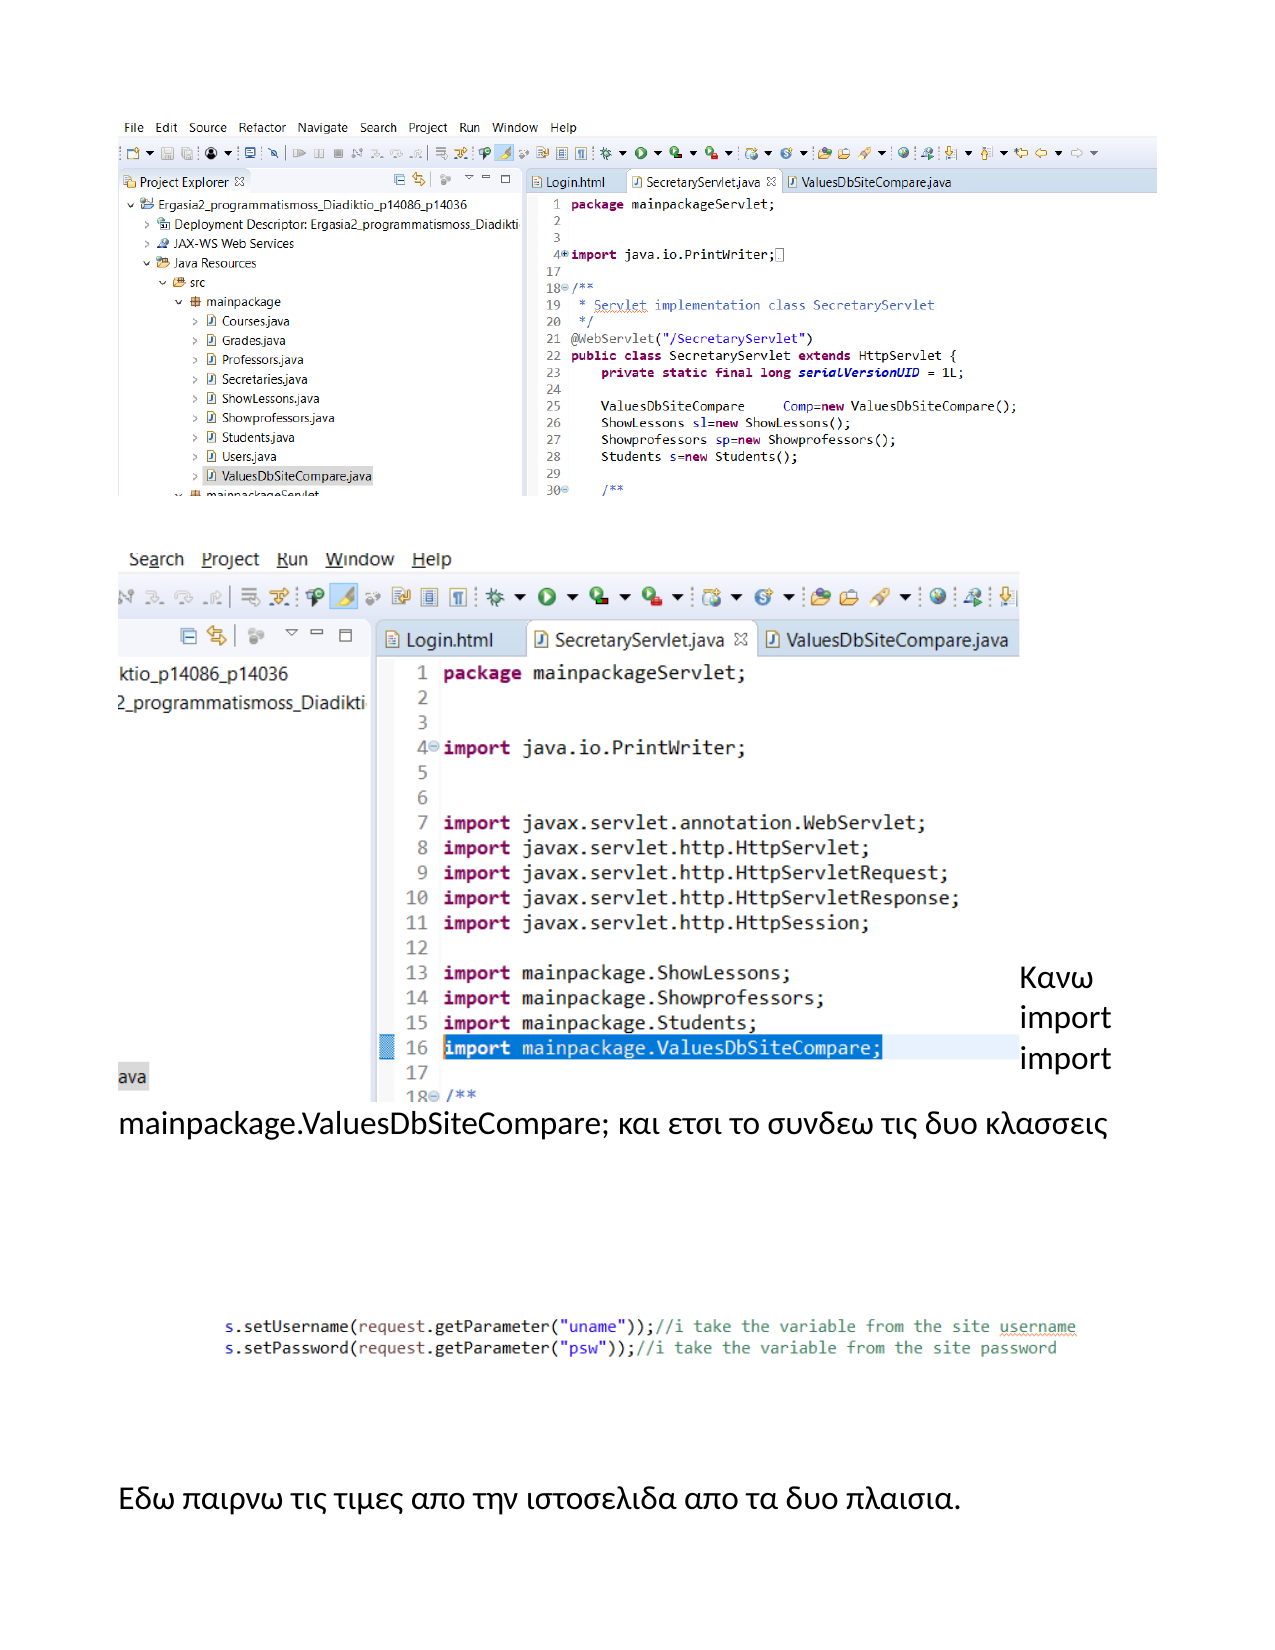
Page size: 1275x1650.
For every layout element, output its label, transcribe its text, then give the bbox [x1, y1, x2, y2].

picture [118, 1257, 1157, 1420]
picture [118, 118, 1157, 496]
picture [118, 553, 1020, 1102]
text Κανω import import mainpackage.ValuesDbSiteCompare; και ετσι το συνδεω τις δυο κλασσεις [118, 956, 1157, 1143]
text Εδω παιρνω τις τιμες απο την ιστοσελιδα απο τα δυο πλαισια. [118, 1477, 1157, 1517]
